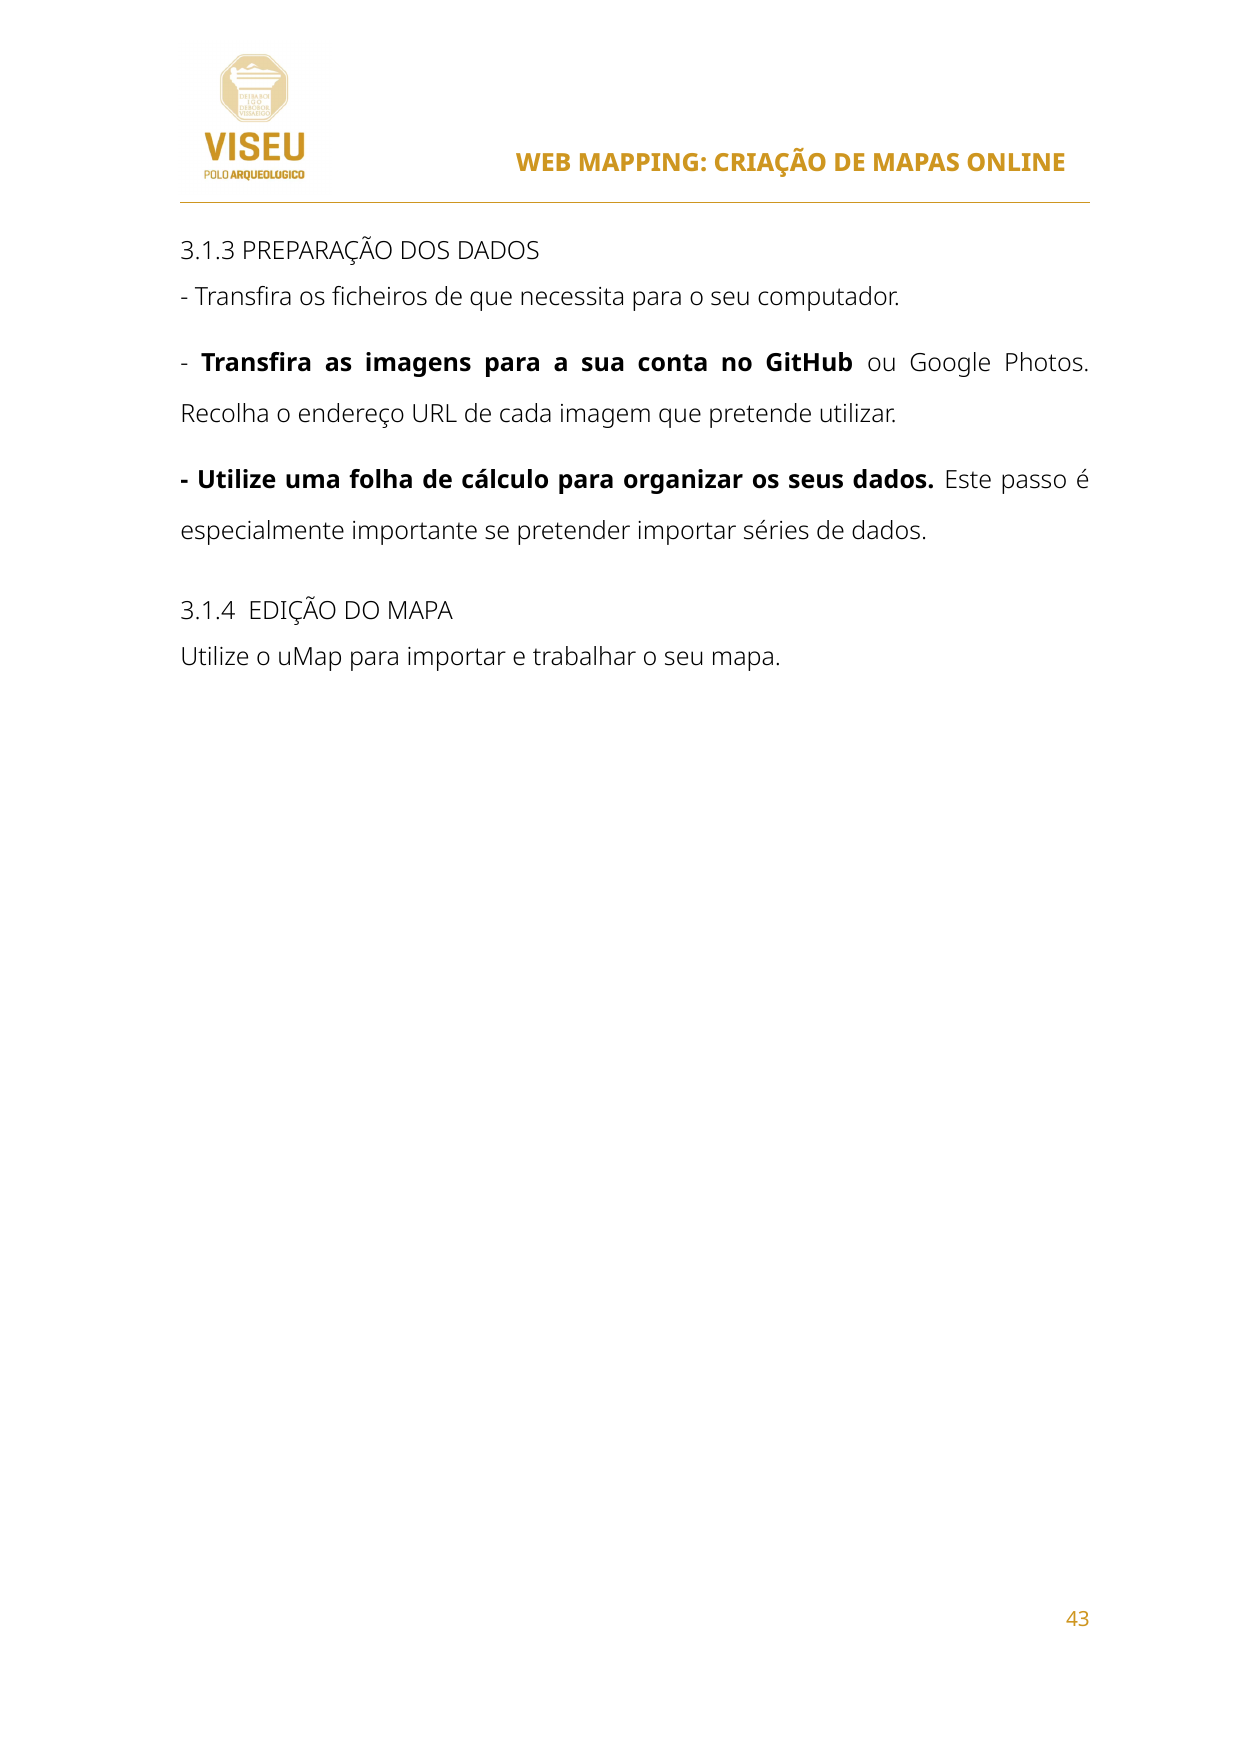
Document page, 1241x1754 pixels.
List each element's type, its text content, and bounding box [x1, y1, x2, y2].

text Utilize o uMap para importar e trabalhar o seu mapa. [180, 639, 1090, 673]
text - Transfira as imagens para a sua conta no GitHub ou Google Photos. Recolha o endereço URL de cada imagem que pretende utilizar. [180, 344, 1090, 430]
text - Utilize uma folha de cálculo para organizar os seus dados. Este passo é especialmente importante se pretender importar séries de dados. [180, 461, 1090, 546]
subtitle 3.1.3 Preparação dos dados [180, 232, 1090, 266]
text - Transfira os ficheiros de que necessita para o seu computador. [180, 279, 1090, 313]
subtitle 3.1.4 Edição do mapa [180, 592, 1090, 627]
